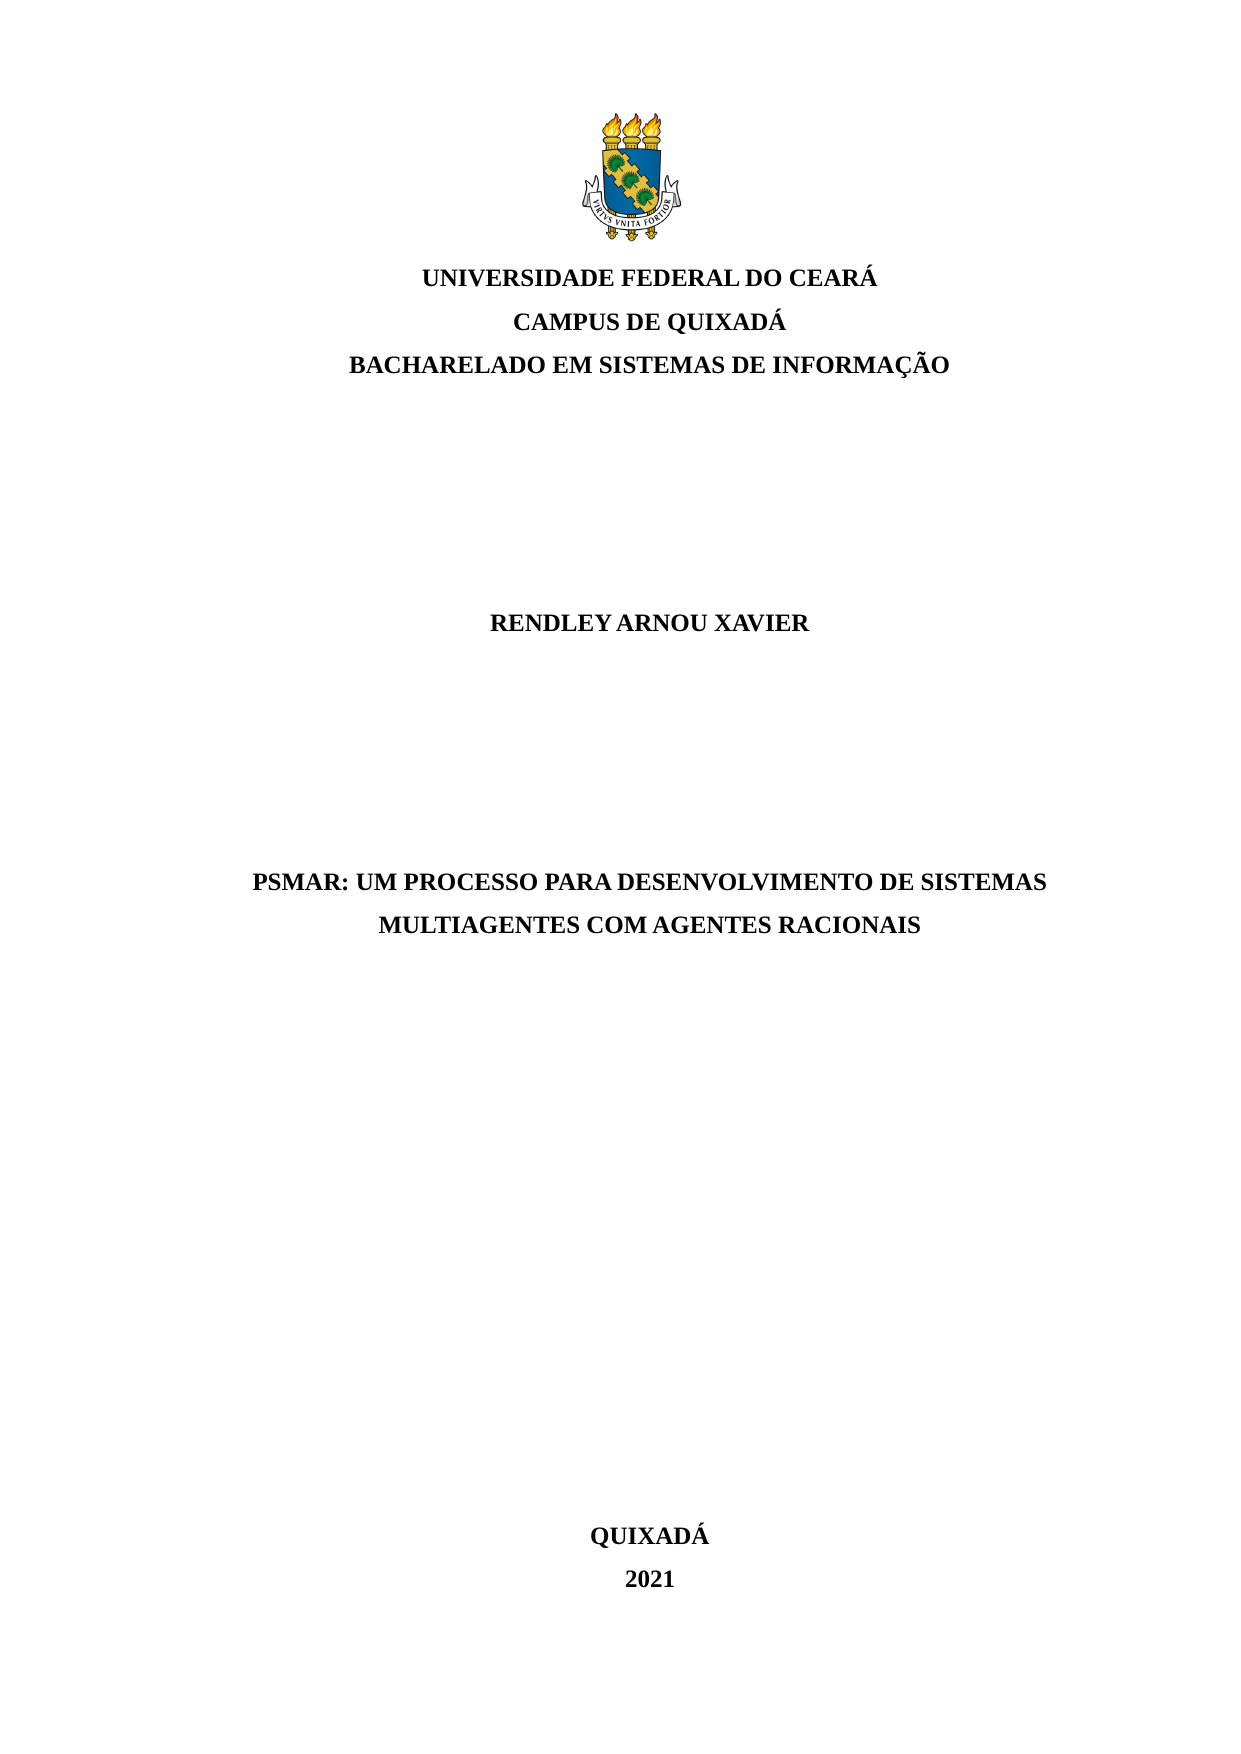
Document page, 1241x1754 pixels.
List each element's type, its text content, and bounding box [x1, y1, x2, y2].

text RENDLEY ARNOU XAVIER [177, 608, 1122, 637]
text BACHARELADO EM SISTEMAS DE INFORMAÇÃO [177, 350, 1122, 378]
text 2021 [177, 1564, 1122, 1593]
text PSMAR: UM PROCESSO PARA DESENVOLVIMENTO DE SISTEMAS MULTIAGENTES COM AGENTES RACIONAIS [177, 867, 1122, 939]
text QUIXADÁ [177, 1521, 1122, 1550]
text CAMPUS DE QUIXADÁ [177, 307, 1122, 335]
text UNIVERSIDADE FEDERAL DO CEARÁ [177, 263, 1122, 292]
picture [578, 113, 685, 243]
